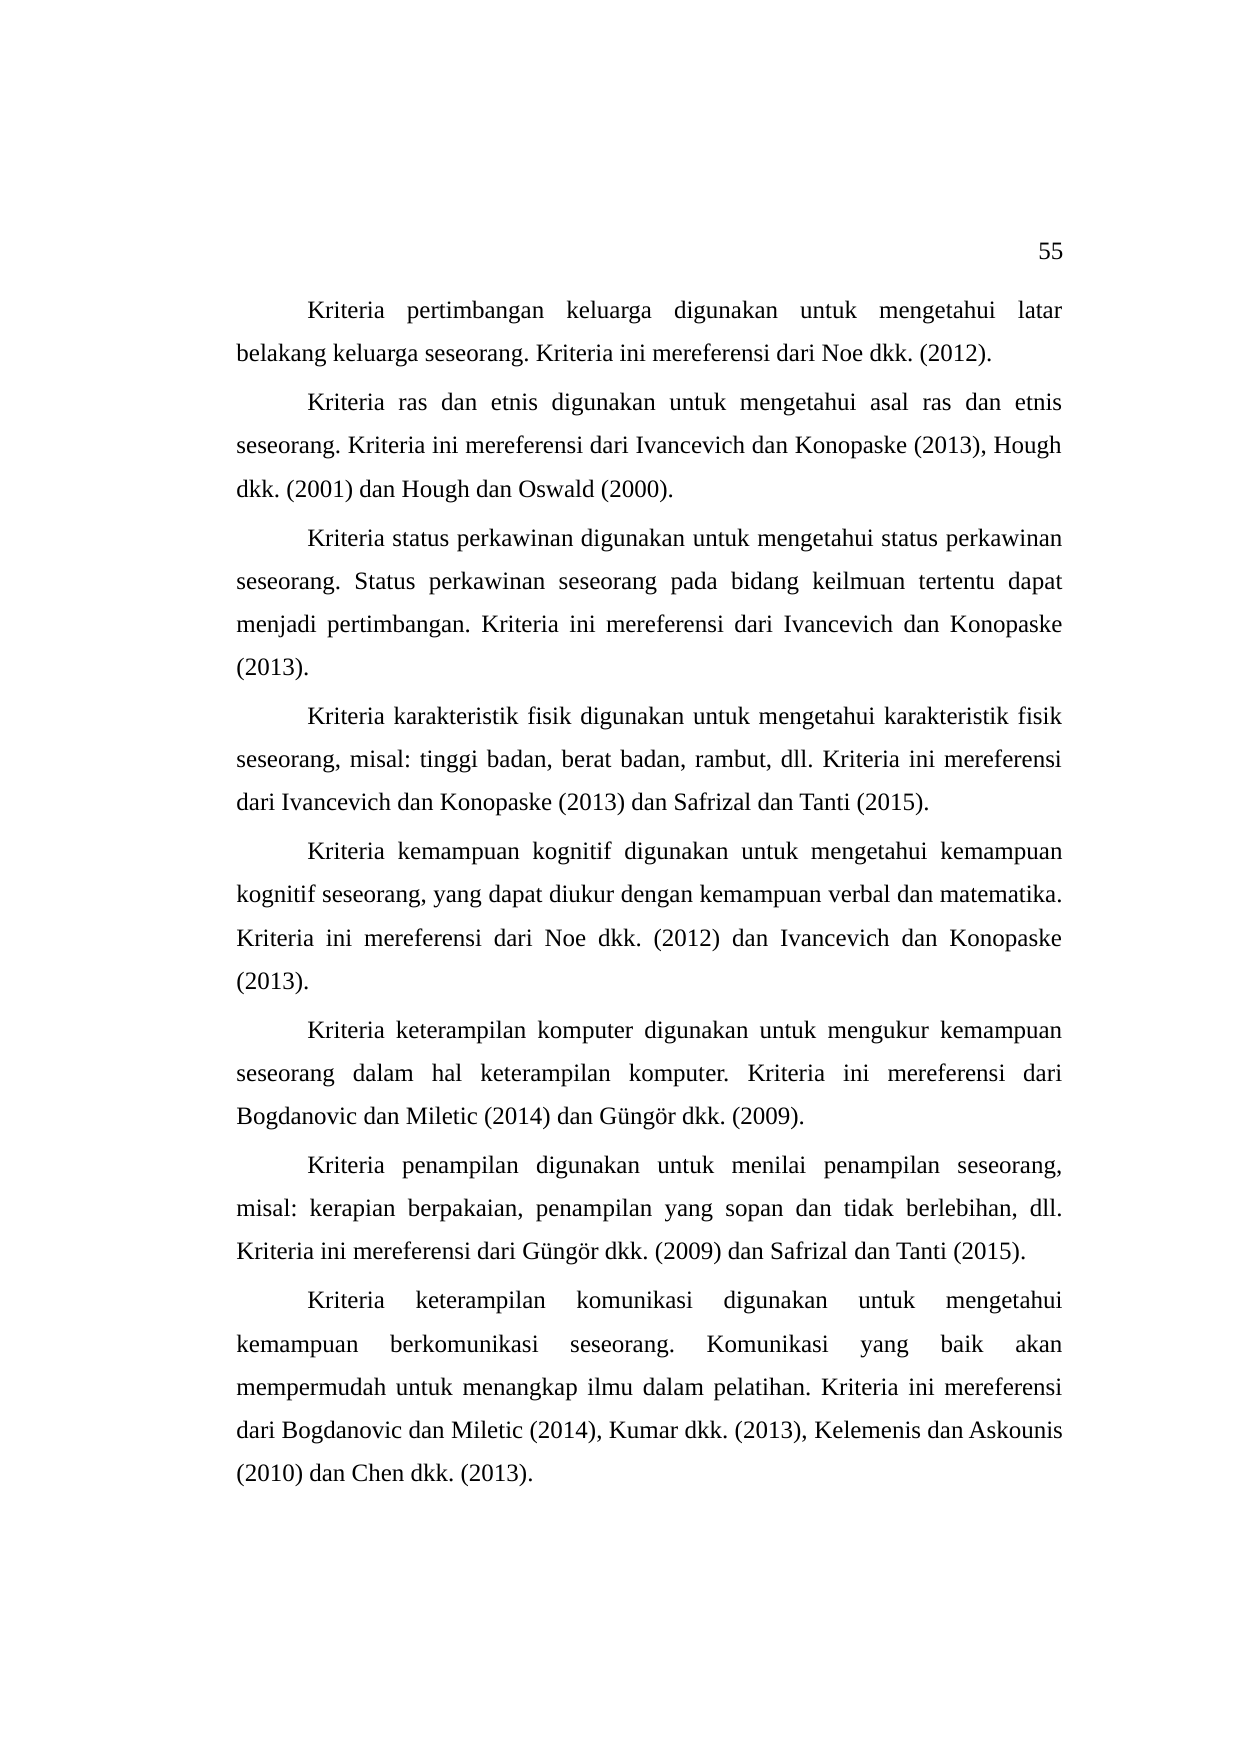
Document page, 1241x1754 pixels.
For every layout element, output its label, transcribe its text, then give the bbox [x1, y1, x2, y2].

text Kriteria karakteristik fisik digunakan untuk mengetahui karakteristik fisik seseorang, misal: tinggi badan, berat badan, rambut, dll. Kriteria ini mereferensi dari Ivancevich dan Konopaske (2013) dan Safrizal dan Tanti (2015). [236, 701, 1063, 816]
text Kriteria keterampilan komputer digunakan untuk mengukur kemampuan seseorang dalam hal keterampilan komputer. Kriteria ini mereferensi dari Bogdanovic dan Miletic (2014) dan Güngör dkk. (2009). [236, 1015, 1063, 1130]
text Kriteria ras dan etnis digunakan untuk mengetahui asal ras dan etnis seseorang. Kriteria ini mereferensi dari Ivancevich dan Konopaske (2013), Hough dkk. (2001) dan Hough dan Oswald (2000). [236, 387, 1063, 502]
text Kriteria pertimbangan keluarga digunakan untuk mengetahui latar belakang keluarga seseorang. Kriteria ini mereferensi dari Noe dkk. (2012). [236, 295, 1063, 367]
text Kriteria kemampuan kognitif digunakan untuk mengetahui kemampuan kognitif seseorang, yang dapat diukur dengan kemampuan verbal dan matematika. Kriteria ini mereferensi dari Noe dkk. (2012) dan Ivancevich dan Konopaske (2013). [236, 836, 1063, 994]
text Kriteria keterampilan komunikasi digunakan untuk mengetahui kemampuan berkomunikasi seseorang. Komunikasi yang baik akan mempermudah untuk menangkap ilmu dalam pelatihan. Kriteria ini mereferensi dari Bogdanovic dan Miletic (2014), Kumar dkk. (2013), Kelemenis dan Askounis (2010) dan Chen dkk. (2013). [236, 1286, 1063, 1487]
text Kriteria penampilan digunakan untuk menilai penampilan seseorang, misal: kerapian berpakaian, penampilan yang sopan dan tidak berlebihan, dll. Kriteria ini mereferensi dari Güngör dkk. (2009) dan Safrizal dan Tanti (2015). [236, 1150, 1063, 1265]
text Kriteria status perkawinan digunakan untuk mengetahui status perkawinan seseorang. Status perkawinan seseorang pada bidang keilmuan tertentu dapat menjadi pertimbangan. Kriteria ini mereferensi dari Ivancevich dan Konopaske (2013). [236, 523, 1063, 681]
